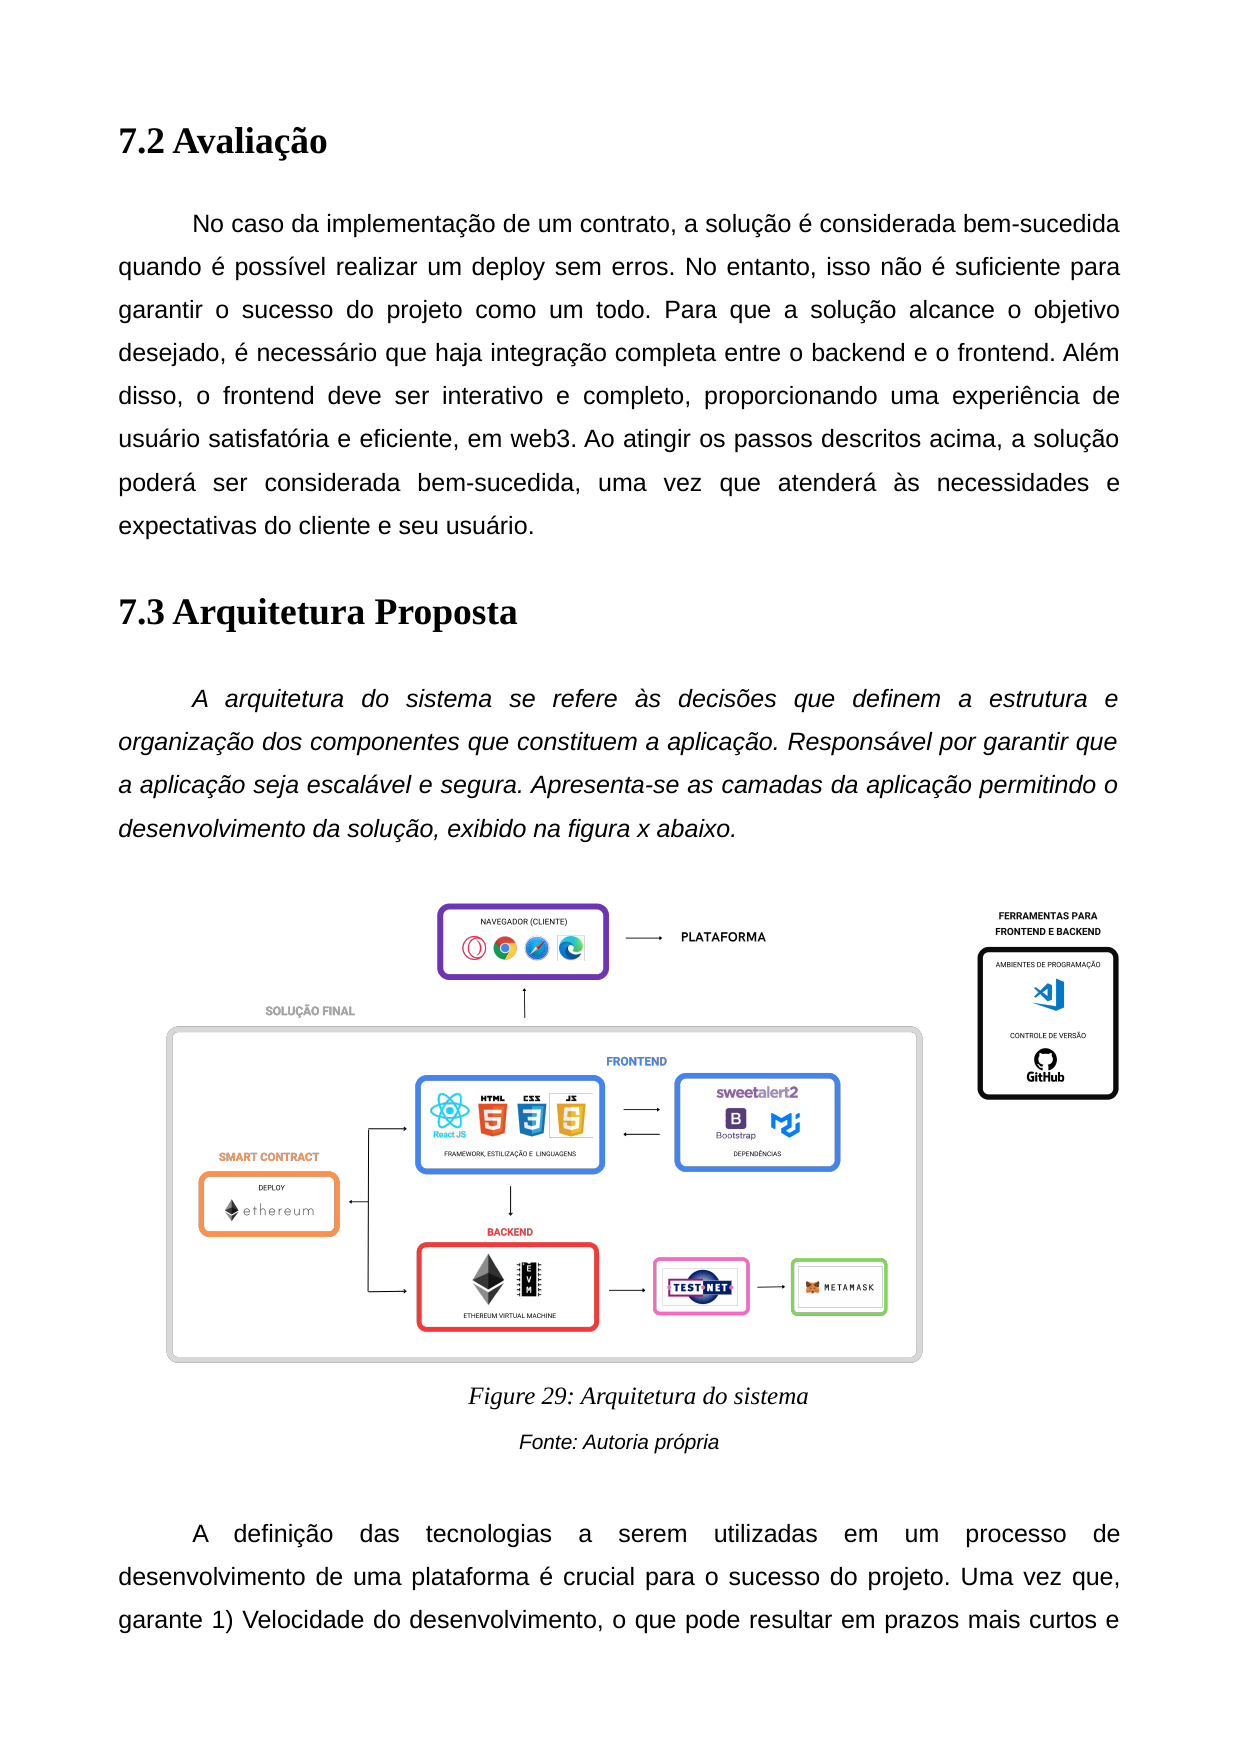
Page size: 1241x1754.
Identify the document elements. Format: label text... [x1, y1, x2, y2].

text Figure 29: Arquitetura do sistema [138, 879, 1141, 1410]
text A arquitetura do sistema se refere às decisões que definem a estrutura e organização dos componentes que constituem a aplicação. Responsável por garantir que a aplicação seja escalável e segura. Apresenta-se as camadas da aplicação permitindo o desenvolvimento da solução, exibido na figura x abaixo. [118, 684, 1122, 842]
text No caso da implementação de um contrato, a solução é considerada bem-sucedida quando é possível realizar um deploy sem erros. No entanto, isso não é suficiente para garantir o sucesso do projeto como um todo. Para que a solução alcance o objetivo desejado, é necessário que haja integração completa entre o backend e o frontend. Além disso, o frontend deve ser interativo e completo, proporcionando uma experiência de usuário satisfatória e eficiente, em web3. Ao atingir os passos descritos acima, a solução poderá ser considerada bem-sucedida, uma vez que atenderá às necessidades e expectativas do cliente e seu usuário. [118, 209, 1122, 539]
text Fonte: Autoria própria [118, 865, 1141, 1454]
subtitle 7.3 Arquitetura Proposta [118, 589, 1122, 632]
subtitle 7.2 Avaliação [118, 118, 1122, 161]
text A definição das tecnologias a serem utilizadas em um processo de desenvolvimento de uma plataforma é crucial para o sucesso do projeto. Uma vez que, garante 1) Velocidade do desenvolvimento, o que pode resultar em prazos mais curtos e [118, 1519, 1122, 1634]
